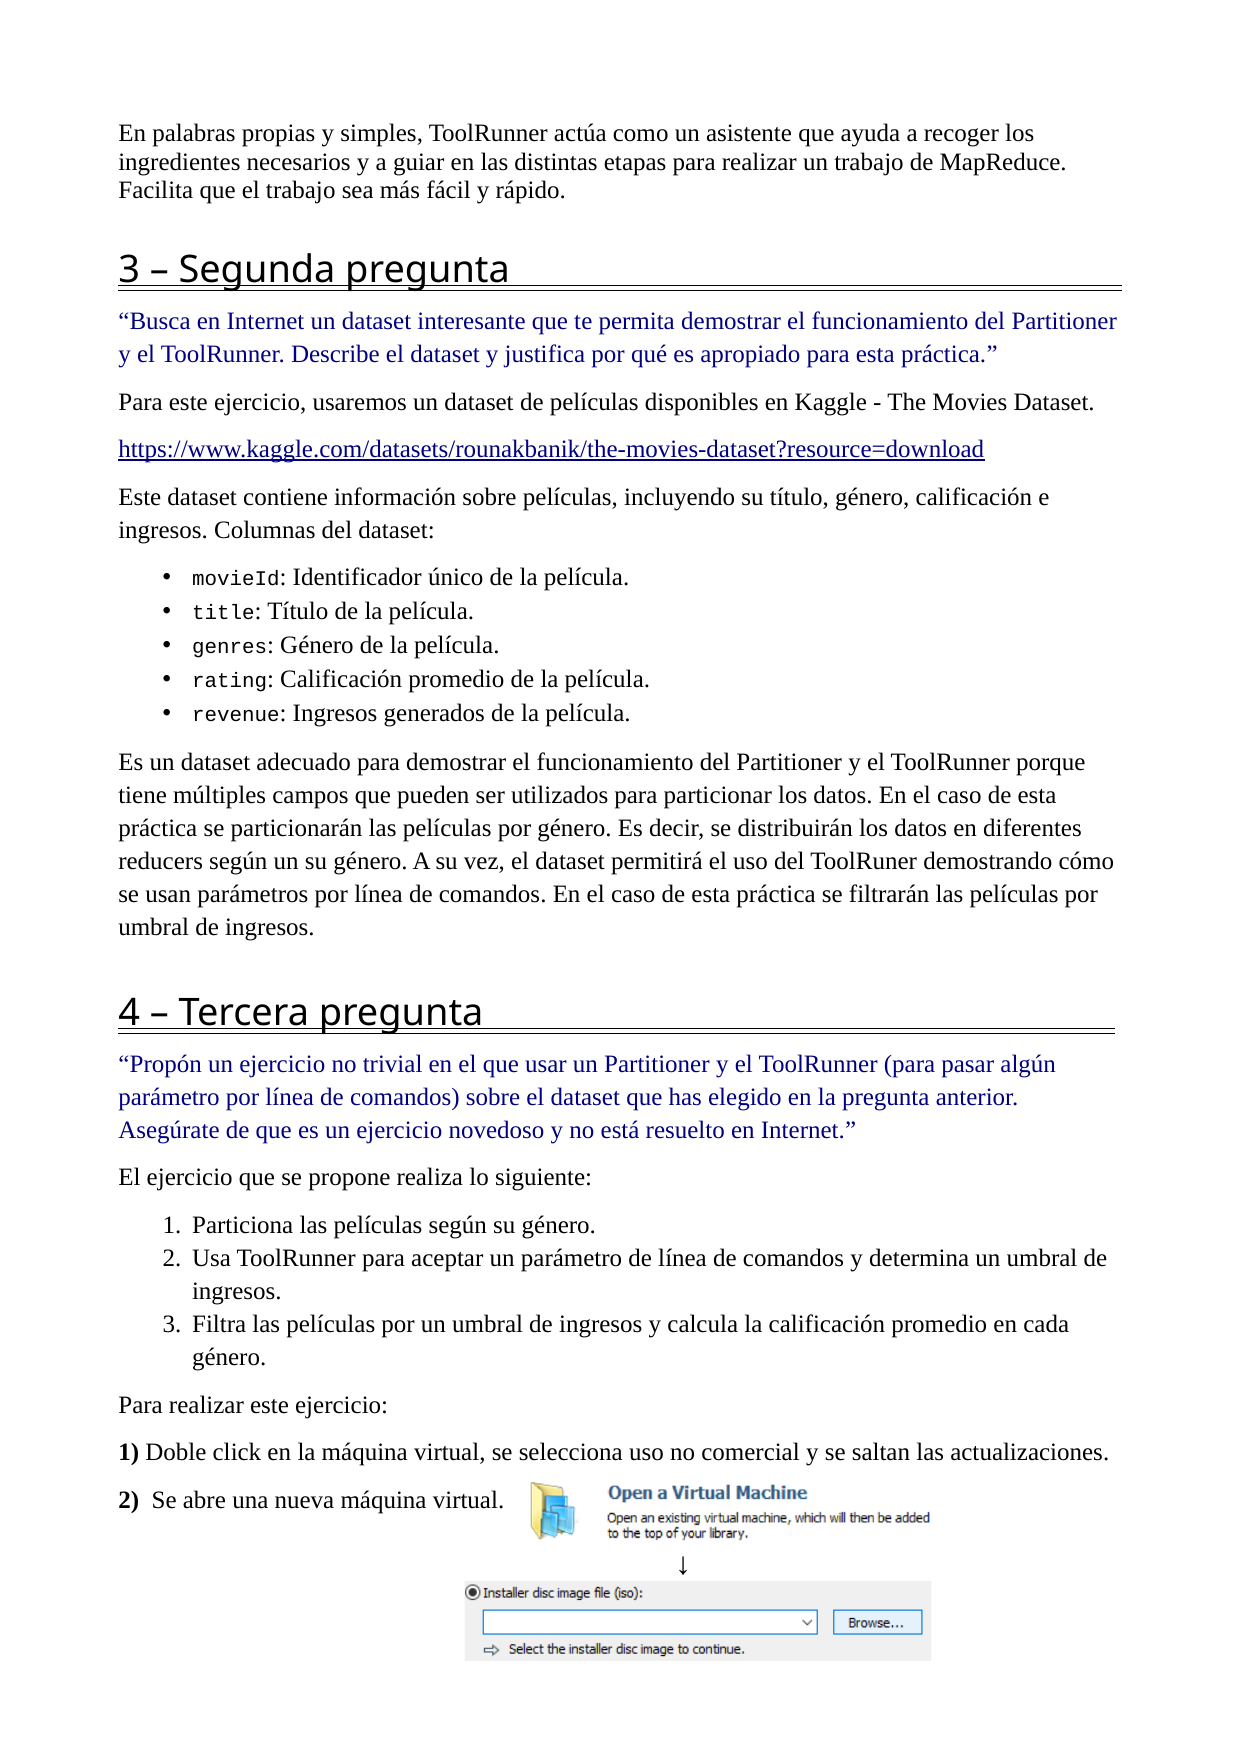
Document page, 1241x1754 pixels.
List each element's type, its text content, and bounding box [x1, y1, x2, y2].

picture [464, 1581, 932, 1661]
text https://www.kaggle.com/datasets/rounakbanik/the-movies-dataset?resource=download [118, 434, 1122, 463]
list Usa ToolRunner para aceptar un parámetro de línea de comandos y determina un umbral de ingresos. [162, 1243, 1122, 1305]
text 1) Doble click en la máquina virtual, se selecciona uso no comercial y se saltan las actualizaciones. [118, 1437, 1122, 1466]
picture [525, 1477, 934, 1549]
subtitle [237, 286, 348, 290]
list revenue: Ingresos generados de la película. [162, 698, 1122, 728]
list Filtra las películas por un umbral de ingresos y calcula la calificación promedio en cada género. [162, 1309, 1122, 1371]
text Es un dataset adecuado para demostrar el funcionamiento del Partitioner y el ToolRunner porque tiene múltiples campos que pueden ser utilizados para particionar los datos. En el caso de esta práctica se particionarán las películas por género. Es decir, se distribuirán los datos en diferentes reducers según un su género. A su vez, el dataset permitirá el uso del ToolRuner demostrando cómo se usan parámetros por línea de comandos. En el caso de esta práctica se filtrarán las películas por umbral de ingresos. [118, 747, 1122, 941]
text El ejercicio que se propone realiza lo siguiente: [118, 1162, 1122, 1191]
subtitle 3 – Segunda pregunta [118, 242, 1122, 285]
text Para realizar este ejercicio: [118, 1390, 1122, 1418]
text Este dataset contiene información sobre películas, incluyendo su título, género, calificación e ingresos. Columnas del dataset: [118, 482, 1122, 544]
list Particiona las películas según su género. [162, 1210, 1122, 1239]
text [934, 1485, 1122, 1514]
list movieId: Identificador único de la película. [162, 562, 1122, 592]
subtitle [421, 286, 1122, 290]
subtitle En palabras propias y simples, ToolRunner actúa como un asistente que ayuda a recoger los ingredientes necesarios y a guiar en las distintas etapas para realizar un trabajo de MapReduce. Facilita que el trabajo sea más fácil y rápido. [118, 118, 1122, 204]
list title: Título de la película. [162, 596, 1122, 626]
subtitle 4 – Tercera pregunta [118, 984, 1122, 1036]
text Para este ejercicio, usaremos un dataset de películas disponibles en Kaggle - The Movies Dataset. [118, 387, 1122, 415]
text “Busca en Internet un dataset interesante que te permita demostrar el funcionamiento del Partitioner y el ToolRunner. Describe el dataset y justifica por qué es apropiado para esta práctica.” [118, 306, 1122, 368]
list rating: Calificación promedio de la película. [162, 664, 1122, 694]
text 2) Se abre una nueva máquina virtual. [118, 1485, 525, 1514]
subtitle [118, 286, 236, 290]
text “Propón un ejercicio no trivial en el que usar un Partitioner y el ToolRunner (para pasar algún parámetro por línea de comandos) sobre el dataset que has elegido en la pregunta anterior. Asegúrate de que es un ejercicio novedoso y no está resuelto en Internet.” [118, 1049, 1122, 1143]
list genres: Género de la película. [162, 630, 1122, 660]
